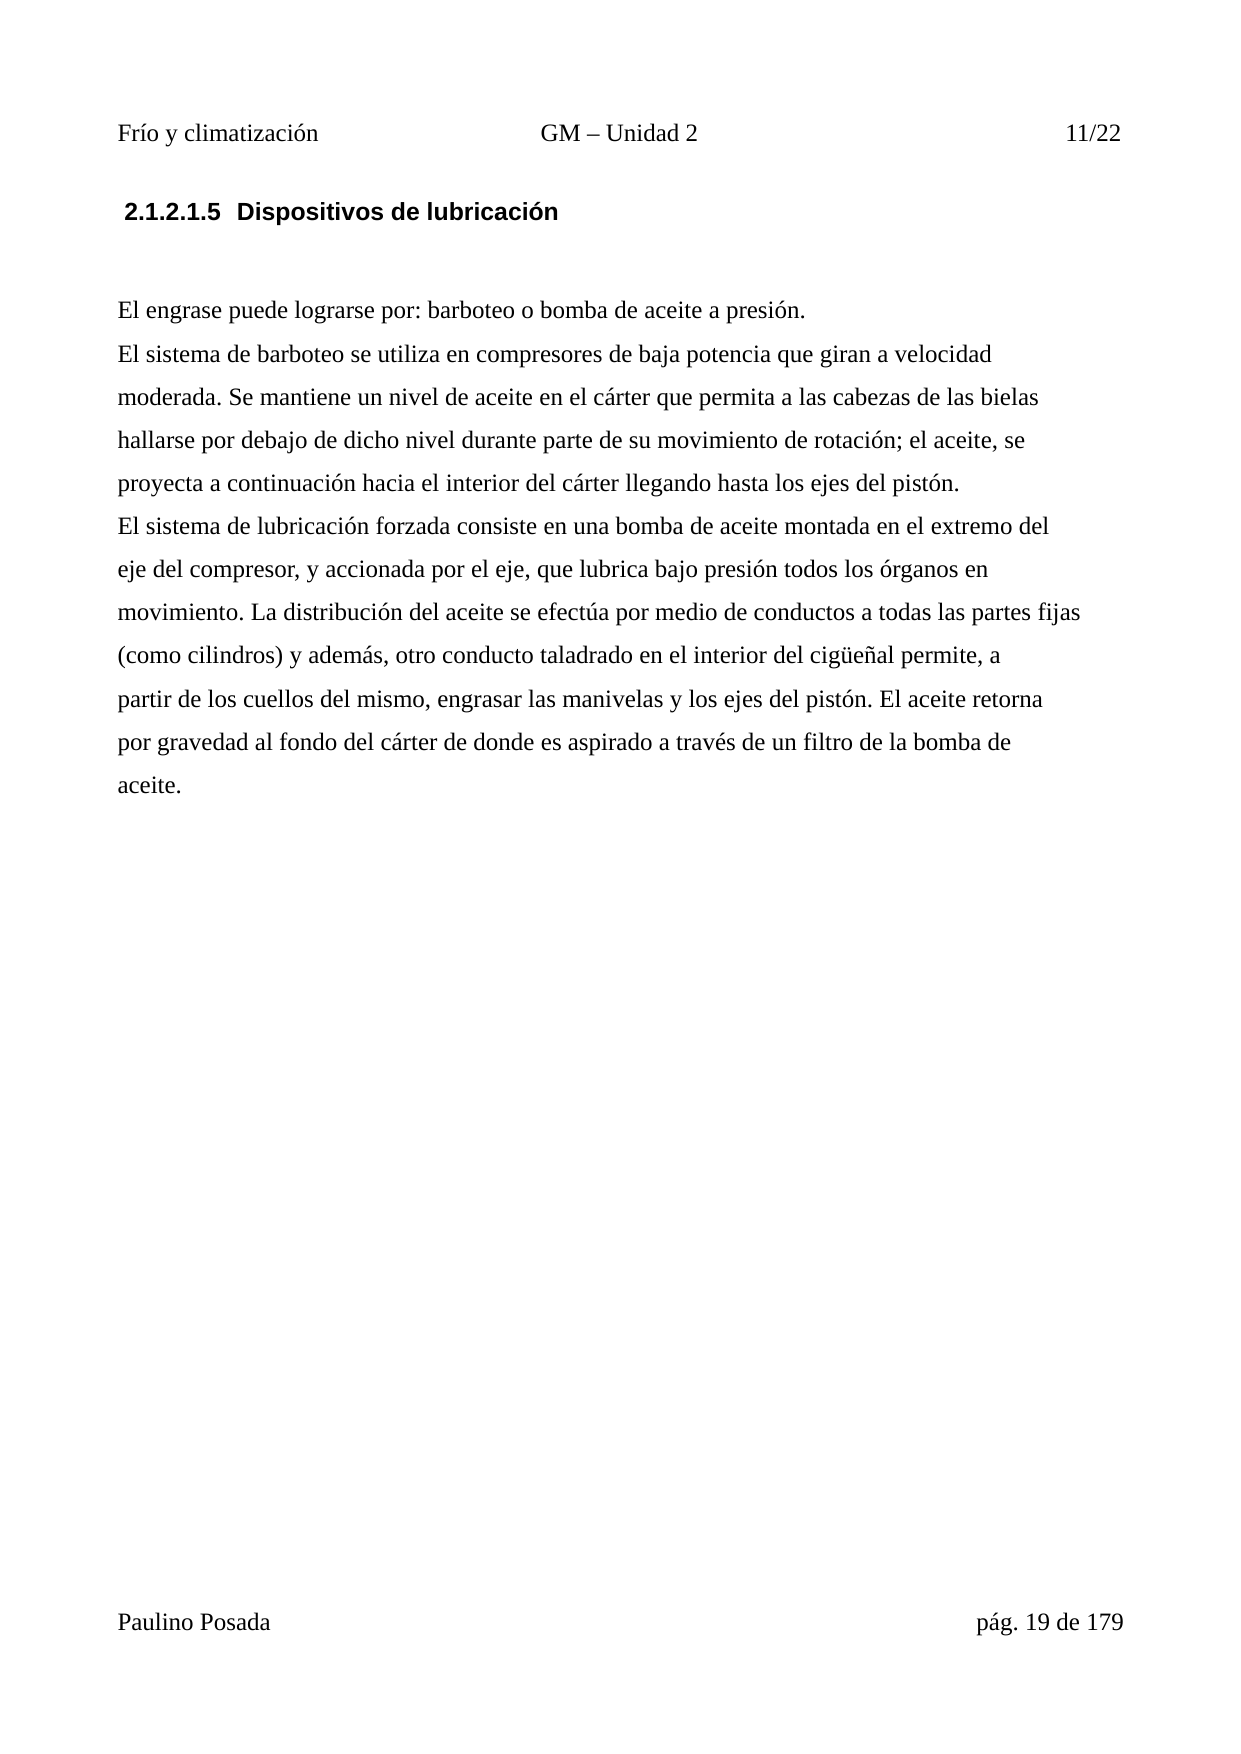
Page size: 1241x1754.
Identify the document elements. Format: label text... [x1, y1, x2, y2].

text proyecta a continuación hacia el interior del cárter llegando hasta los ejes del pistón. [117, 468, 1123, 497]
text hallarse por debajo de dicho nivel durante parte de su movimiento de rotación; el aceite, se [117, 425, 1123, 454]
text El engrase puede lograrse por: barboteo o bomba de aceite a presión. [117, 296, 1123, 324]
text El sistema de lubricación forzada consiste en una bomba de aceite montada en el extremo del [117, 511, 1123, 540]
text eje del compresor, y accionada por el eje, que lubrica bajo presión todos los órganos en [117, 554, 1123, 583]
text aceite. [117, 770, 1123, 799]
subtitle Dispositivos de lubricación [117, 197, 1123, 226]
text por gravedad al fondo del cárter de donde es aspirado a través de un filtro de la bomba de [117, 727, 1123, 756]
text partir de los cuellos del mismo, engrasar las manivelas y los ejes del pistón. El aceite retorna [117, 684, 1123, 712]
text moderada. Se mantiene un nivel de aceite en el cárter que permita a las cabezas de las bielas [117, 382, 1123, 411]
text El sistema de barboteo se utiliza en compresores de baja potencia que giran a velocidad [117, 339, 1123, 367]
text (como cilindros) y además, otro conducto taladrado en el interior del cigüeñal permite, a [117, 641, 1123, 669]
text movimiento. La distribución del aceite se efectúa por medio de conductos a todas las partes fijas [117, 597, 1123, 626]
